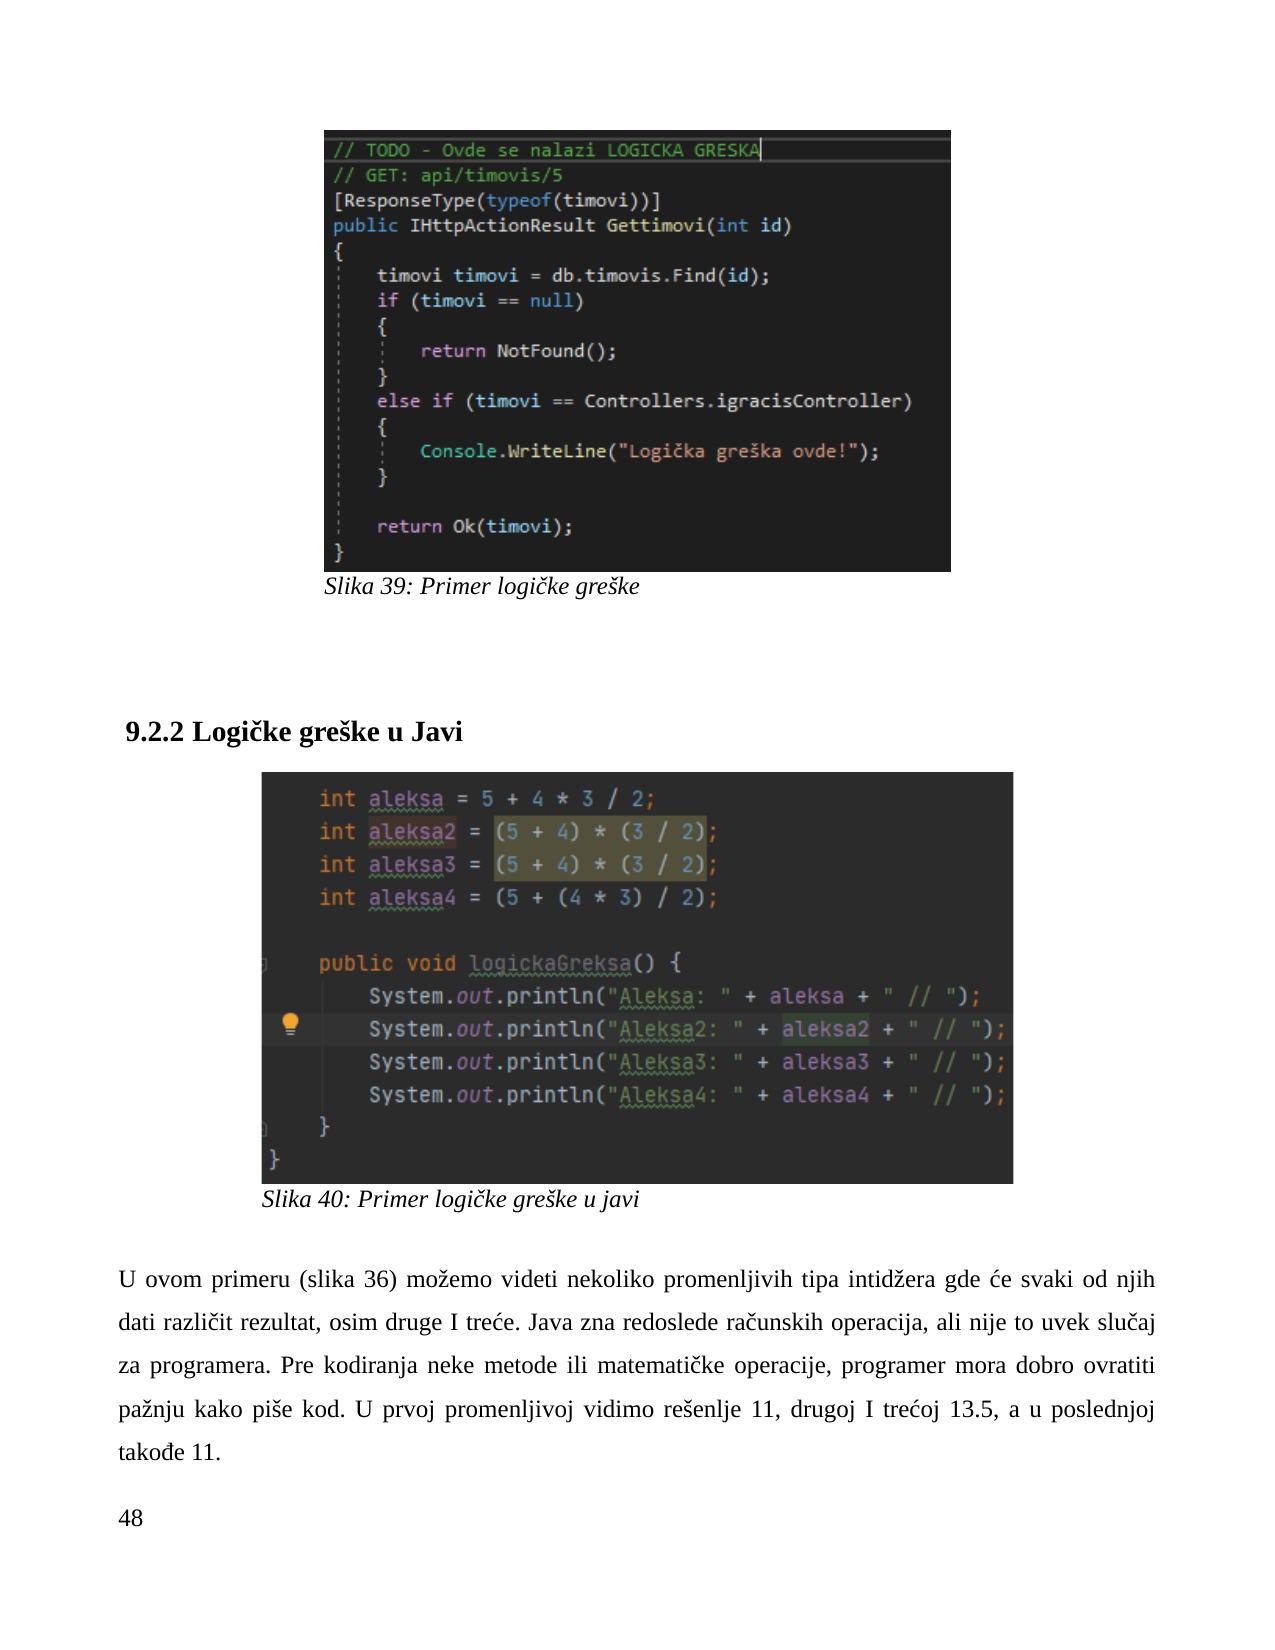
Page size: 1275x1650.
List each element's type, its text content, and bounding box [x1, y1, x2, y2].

text U ovom primeru (slika 36) možemo videti nekoliko promenljivih tipa intidžera gde će svaki od njih dati različit rezultat, osim druge I treće. Java zna redoslede računskih operacija, ali nije to uvek slučaj za programera. Pre kodiranja neke metode ili matematičke operacije, programer mora dobro ovratiti pažnju kako piše kod. U prvoj promenljivoj vidimo rešenlje 11, drugoj I trećoj 13.5, a u poslednjoj takođe 11. [118, 1264, 1157, 1466]
subtitle Logičke greške u Javi [118, 714, 1157, 748]
text Slika 40: Primer logičke greške u javi [262, 1184, 1013, 1212]
text Slika 39: Primer logičke greške [324, 572, 951, 600]
picture [324, 130, 951, 572]
picture [261, 772, 1014, 1184]
